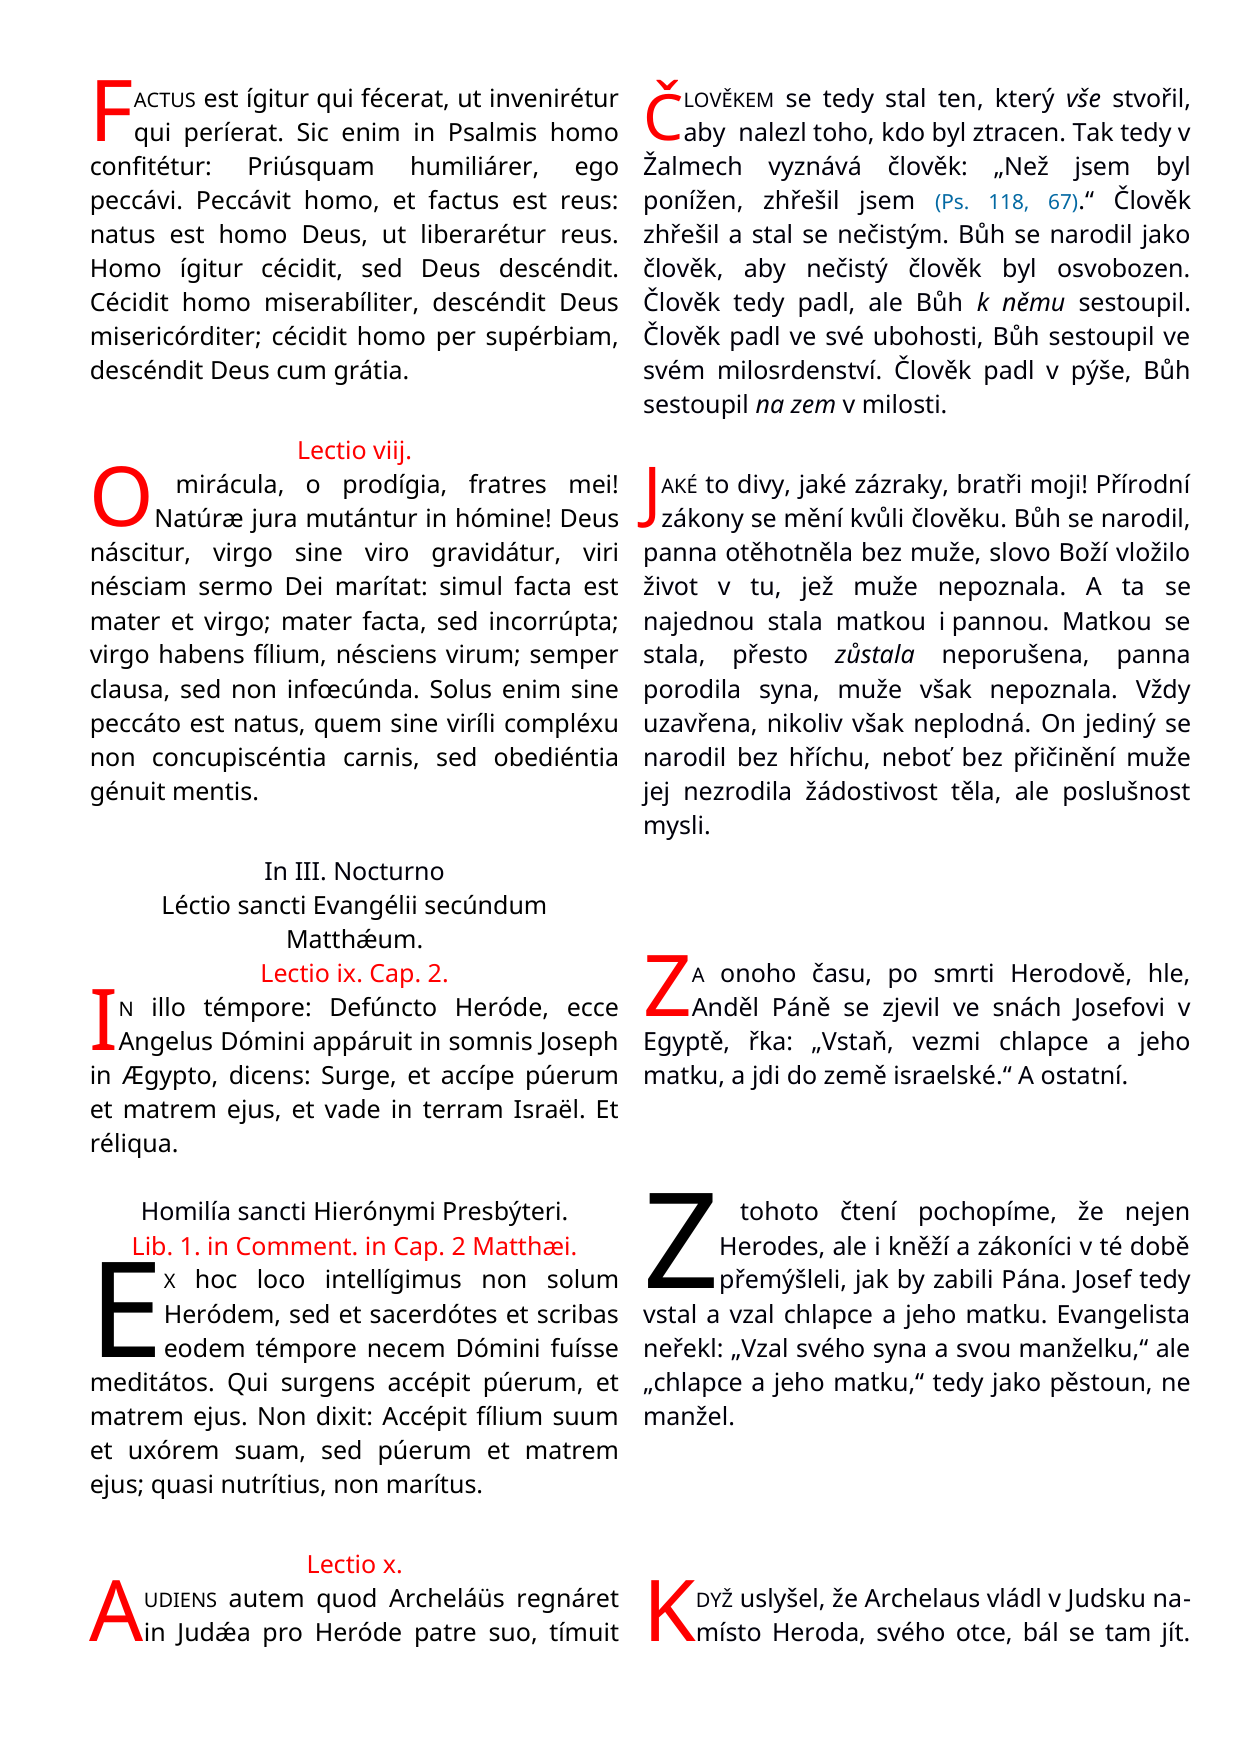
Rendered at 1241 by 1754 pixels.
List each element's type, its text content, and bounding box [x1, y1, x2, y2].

table_cell Člověkem se tedy stal ten, který vše stvořil, aby nalezl toho, kdo byl ztracen. Tak tedy v Žalmech vyznává člověk: „Než jsem byl ponížen, zhřešil jsem (Ps. 118, 67).“ Člověk zhřešil a stal se nečistým. Bůh se narodil jako člověk, aby nečistý člověk byl osvobozen. Člověk tedy padl, ale Bůh k němu sestoupil. Člověk padl ve své ubohosti, Bůh sestoupil ve svém milosrdenství. Člověk padl v pýše, Bůh sestoupil na zem v milosti. [631, 74, 1203, 427]
table_cell Když uslyšel, že Archelaus vládl v Judsku na­místo Heroda, svého otce, bál se tam jít. [631, 1541, 1203, 1655]
table_cell Lectio viij. O mirácula, o prodígia, fratres mei! Natúræ jura mutántur in hómine! Deus náscitur, virgo sine viro gravidátur, viri nésciam sermo Dei marítat: simul facta est mater et virgo; mater facta, sed incorrúpta; virgo habens fílium, nésciens virum; semper clausa, sed non infœcúnda. Solus enim sine peccáto est natus, quem sine viríli compléxu non concupiscéntia carnis, sed obediéntia génuit mentis. [78, 427, 631, 847]
table_cell Factus est ígitur qui fécerat, ut invenirétur qui períerat. Sic enim in Psalmis homo confitétur: Priúsquam humiliárer, ego peccávi. Peccávit homo, et factus est reus: natus est homo Deus, ut liberarétur reus. Homo ígitur cécidit, sed Deus descéndit. Cécidit homo miserabíliter, descéndit Deus misericórditer; cécidit homo per supérbiam, descéndit Deus cum grátia. [78, 74, 631, 427]
table_cell Za onoho času, po smrti Herodově, hle, Anděl Páně se zjevil ve snách Josefovi v Egyptě, řka: „Vstaň, vezmi chlapce a jeho matku, a jdi do země israelské.“ A ostatní. Z tohoto čtení pochopíme, že nejen Herodes, ale i kněží a zákoníci v té době přemýšleli, jak by zabili Pána. Josef tedy vstal a vzal chlapce a jeho matku. Evangelista neřekl: „Vzal svého syna a svou manželku,“ ale „chlapce a jeho matku,“ tedy jako pěstoun, ne manžel. [631, 848, 1203, 1541]
table_cell In III. Nocturno Léctio sancti Evangélii secúndum Matthǽum. Lectio ix. Cap. 2. In illo témpore: Defúncto Heróde, ecce Angelus Dómini appáruit in somnis Joseph in Ægypto, dicens: Surge, et accípe púerum et matrem ejus, et vade in terram Israël. Et réliqua. Homilía sancti Hierónymi Presbýteri. Lib. 1. in Comment. in Cap. 2 Matthæi. Ex hoc loco intellígimus non solum Heródem, sed et sacerdótes et scribas eodem témpore necem Dómini fuísse meditátos. Qui surgens accépit púerum, et matrem ejus. Non dixit: Accépit fílium suum et uxórem suam, sed púerum et matrem ejus; quasi nutrítius, non marítus. [78, 848, 631, 1541]
table_cell Jaké to divy, jaké zázraky, bratři moji! Přírodní zákony se mění kvůli člověku. Bůh se narodil, panna otěhotněla bez muže, slovo Boží vložilo život v tu, jež muže nepoznala. A ta se najednou stala matkou i pannou. Matkou se stala, přesto zůstala neporušena, panna porodila syna, muže však nepoznala. Vždy uzavřena, nikoliv však neplodná. On jediný se narodil bez hříchu, neboť bez přičinění muže jej nezrodila žádostivost těla, ale poslušnost mysli. [631, 427, 1203, 847]
table_cell Lectio x. Audiens autem quod Archeláüs regnáret in Judǽa pro Heróde patre suo, tímuit [78, 1541, 631, 1655]
